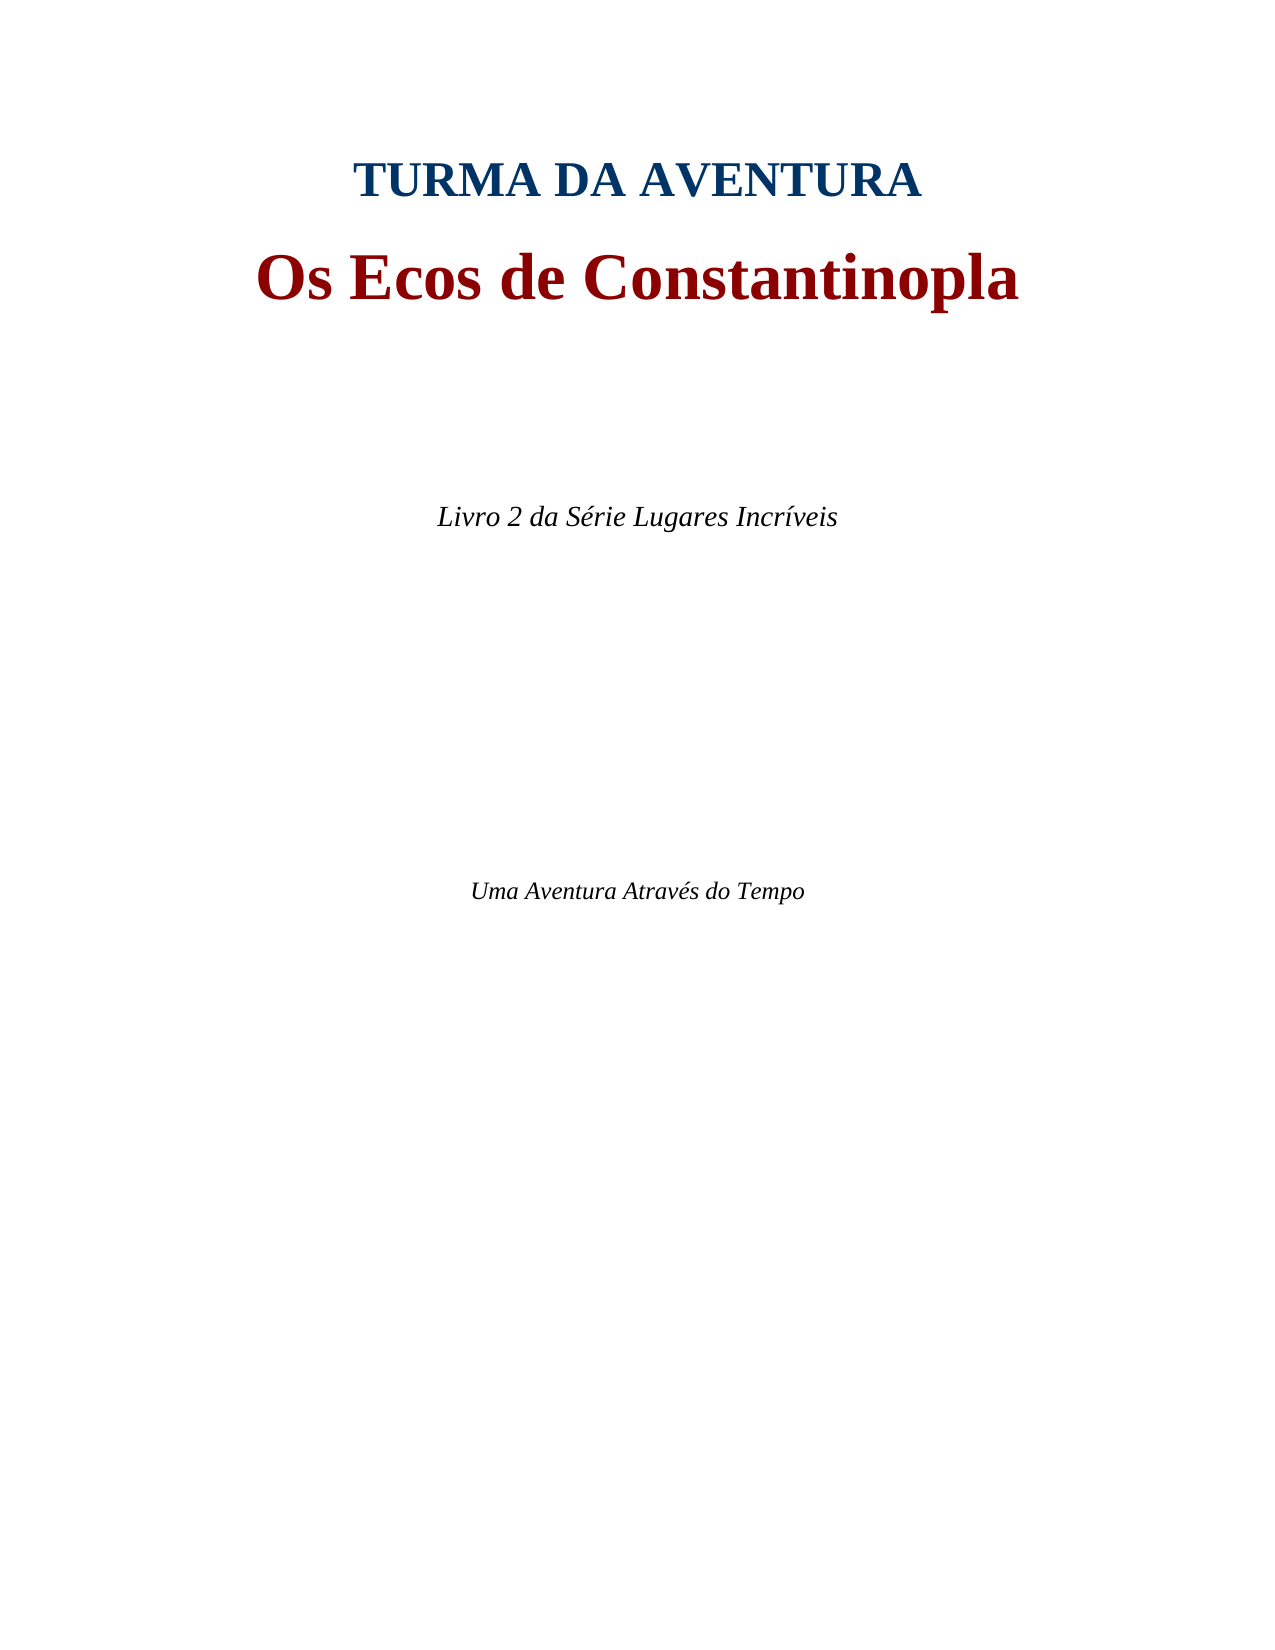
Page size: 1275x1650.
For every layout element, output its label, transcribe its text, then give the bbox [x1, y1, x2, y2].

text Uma Aventura Através do Tempo [150, 876, 1125, 905]
text TURMA DA AVENTURA [150, 150, 1125, 207]
text Livro 2 da Série Lugares Incríveis [150, 499, 1125, 532]
text Os Ecos de Constantinopla [150, 237, 1125, 313]
